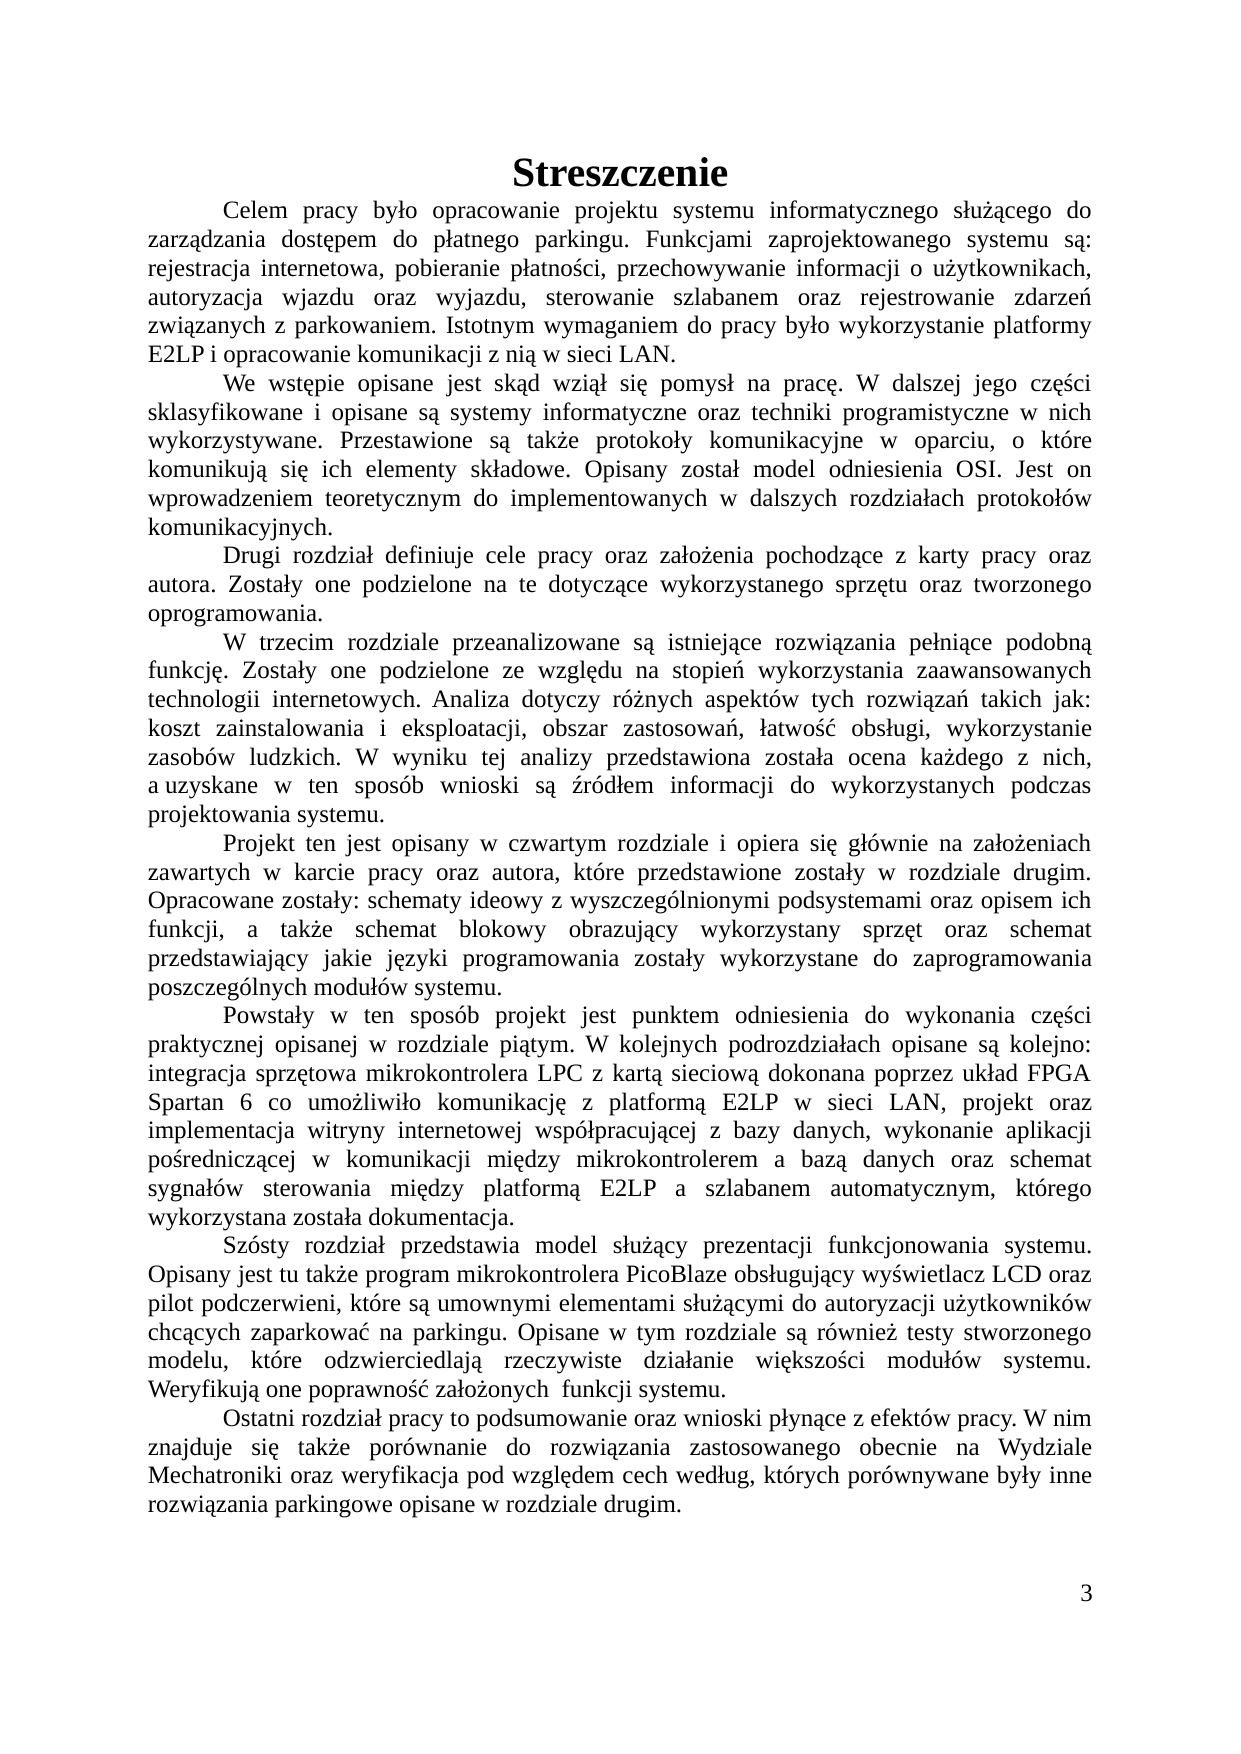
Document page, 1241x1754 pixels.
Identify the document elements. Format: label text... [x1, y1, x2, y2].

text Streszczenie [148, 148, 1093, 196]
text W trzecim rozdziale przeanalizowane są istniejące rozwiązania pełniące podobną funkcję. Zostały one podzielone ze względu na stopień wykorzystania zaawansowanych technologii internetowych. Analiza dotyczy różnych aspektów tych rozwiązań takich jak: koszt zainstalowania i eksploatacji, obszar zastosowań, łatwość obsługi, wykorzystanie zasobów ludzkich. W wyniku tej analizy przedstawiona została ocena każdego z nich, a uzyskane w ten sposób wnioski są źródłem informacji do wykorzystanych podczas projektowania systemu. [148, 627, 1093, 828]
text Projekt ten jest opisany w czwartym rozdziale i opiera się głównie na założeniach zawartych w karcie pracy oraz autora, które przedstawione zostały w rozdziale drugim. Opracowane zostały: schematy ideowy z wyszczególnionymi podsystemami oraz opisem ich funkcji, a także schemat blokowy obrazujący wykorzystany sprzęt oraz schemat przedstawiający jakie języki programowania zostały wykorzystane do zaprogramowania poszczególnych modułów systemu. [148, 828, 1093, 1001]
text Powstały w ten sposób projekt jest punktem odniesienia do wykonania części praktycznej opisanej w rozdziale piątym. W kolejnych podrozdziałach opisane są kolejno: integracja sprzętowa mikrokontrolera LPC z kartą sieciową dokonana poprzez układ FPGA Spartan 6 co umożliwiło komunikację z platformą E2LP w sieci LAN, projekt oraz implementacja witryny internetowej współpracującej z bazy danych, wykonanie aplikacji pośredniczącej w komunikacji między mikrokontrolerem a bazą danych oraz schemat sygnałów sterowania między platformą E2LP a szlabanem automatycznym, którego wykorzystana została dokumentacja. [148, 1001, 1093, 1231]
text Ostatni rozdział pracy to podsumowanie oraz wnioski płynące z efektów pracy. W nim znajduje się także porównanie do rozwiązania zastosowanego obecnie na Wydziale Mechatroniki oraz weryfikacja pod względem cech według, których porównywane były inne rozwiązania parkingowe opisane w rozdziale drugim. [148, 1403, 1093, 1518]
text Szósty rozdział przedstawia model służący prezentacji funkcjonowania systemu. Opisany jest tu także program mikrokontrolera PicoBlaze obsługujący wyświetlacz LCD oraz pilot podczerwieni, które są umownymi elementami służącymi do autoryzacji użytkowników chcących zaparkować na parkingu. Opisane w tym rozdziale są również testy stworzonego modelu, które odzwierciedlają rzeczywiste działanie większości modułów systemu. Weryfikują one poprawność założonych funkcji systemu. [148, 1231, 1093, 1403]
text Celem pracy było opracowanie projektu systemu informatycznego służącego do zarządzania dostępem do płatnego parkingu. Funkcjami zaprojektowanego systemu są: rejestracja internetowa, pobieranie płatności, przechowywanie informacji o użytkownikach, autoryzacja wjazdu oraz wyjazdu, sterowanie szlabanem oraz rejestrowanie zdarzeń związanych z parkowaniem. Istotnym wymaganiem do pracy było wykorzystanie platformy E2LP i opracowanie komunikacji z nią w sieci LAN. [148, 196, 1093, 368]
text Drugi rozdział definiuje cele pracy oraz założenia pochodzące z karty pracy oraz autora. Zostały one podzielone na te dotyczące wykorzystanego sprzętu oraz tworzonego oprogramowania. [148, 541, 1093, 627]
text We wstępie opisane jest skąd wziął się pomysł na pracę. W dalszej jego części sklasyfikowane i opisane są systemy informatyczne oraz techniki programistyczne w nich wykorzystywane. Przestawione są także protokoły komunikacyjne w oparciu, o które komunikują się ich elementy składowe. Opisany został model odniesienia OSI. Jest on wprowadzeniem teoretycznym do implementowanych w dalszych rozdziałach protokołów komunikacyjnych. [148, 368, 1093, 541]
